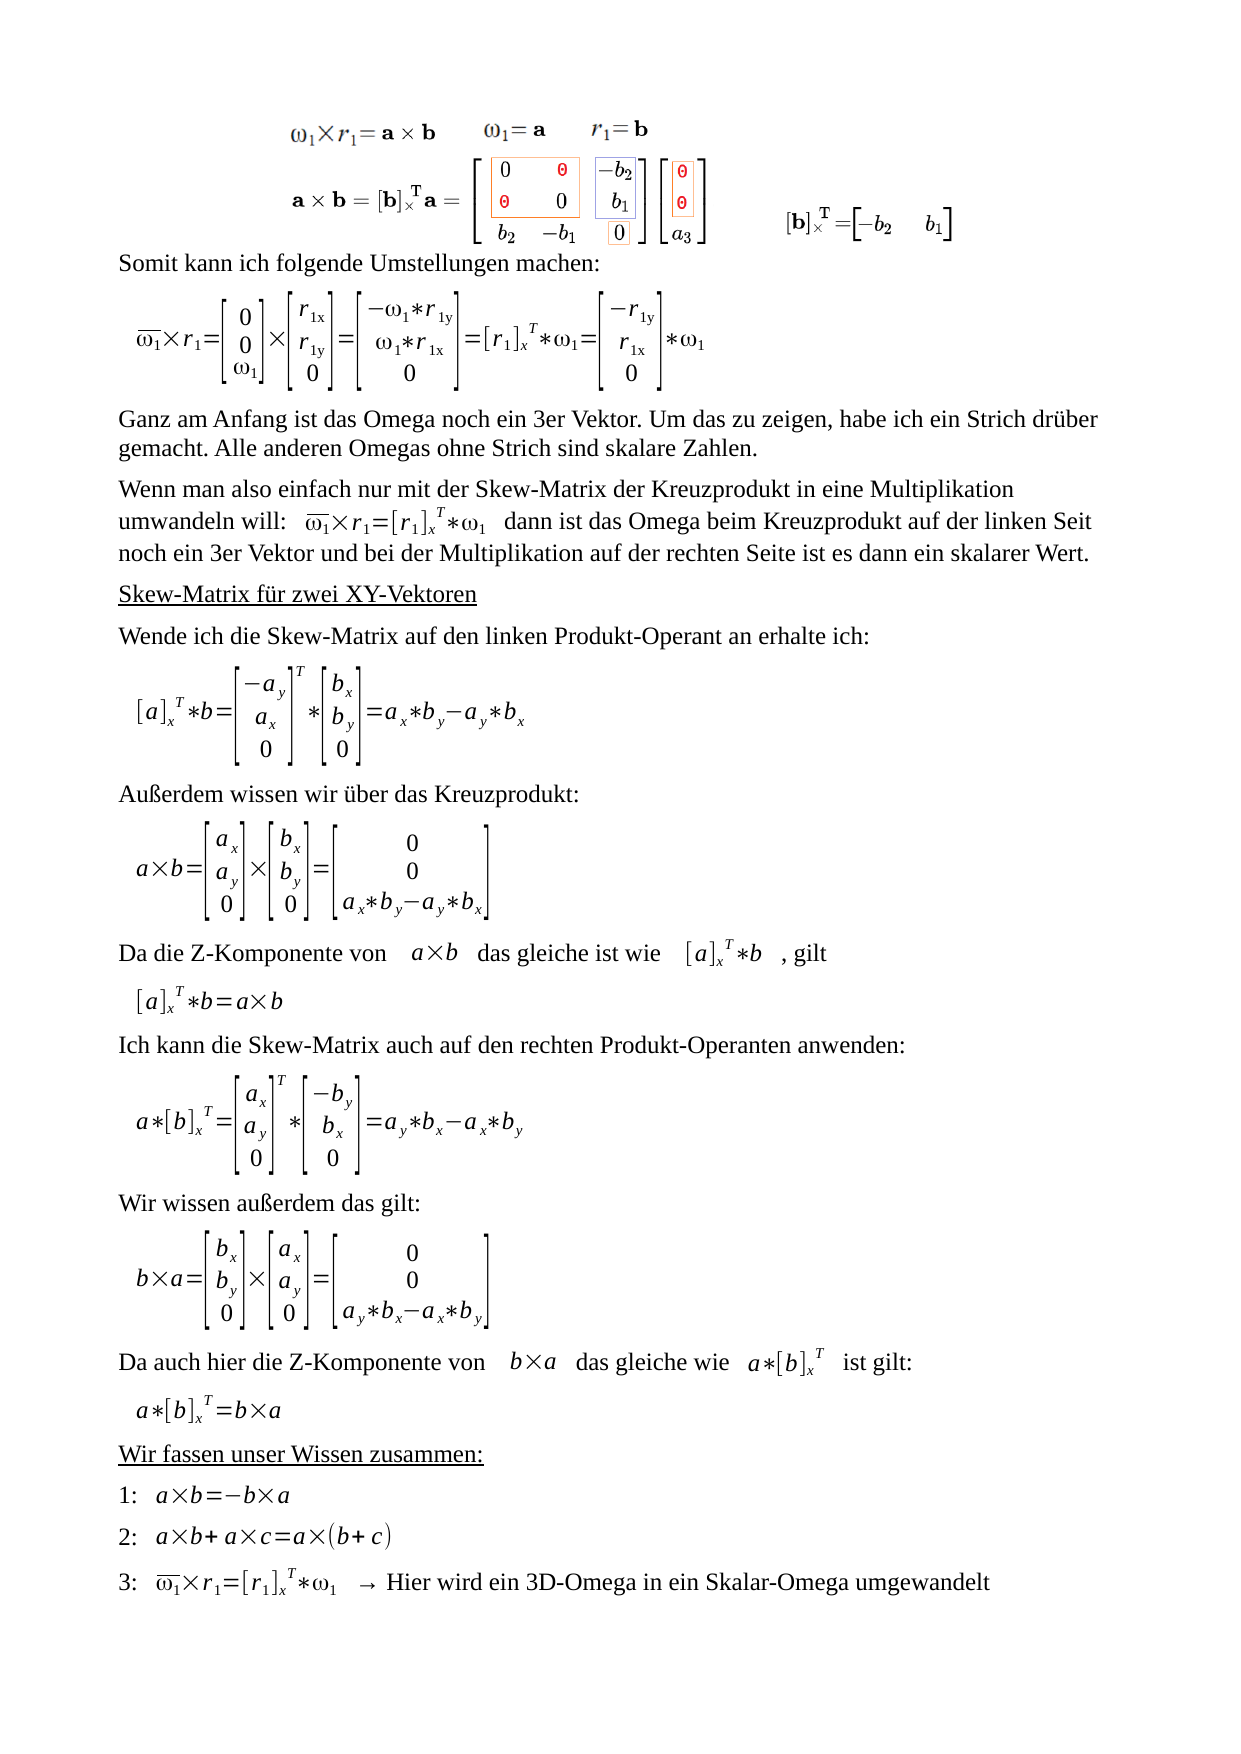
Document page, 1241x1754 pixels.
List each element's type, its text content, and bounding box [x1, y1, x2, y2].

text Außerdem wissen wir über das Kreuzprodukt: [118, 779, 1122, 808]
text Wir wissen außerdem das gilt: [118, 1188, 1122, 1217]
text Ich kann die Skew-Matrix auch auf den rechten Produkt-Operanten anwenden: [118, 1030, 1122, 1059]
text Wir fassen unser Wissen zusammen: [118, 1439, 1122, 1468]
text Wende ich die Skew-Matrix auf den linken Produkt-Operant an erhalte ich: [118, 621, 1122, 649]
text 2: [118, 1522, 1122, 1552]
text Da die Z-Komponente von das gleiche ist wie , gilt [118, 935, 1122, 970]
text 3:→ Hier wird ein 3D-Omega in ein Skalar-Omega umgewandelt [118, 1564, 1122, 1599]
text Ganz am Anfang ist das Omega noch ein 3er Vektor. Um das zu zeigen, habe ich ein Strich drüber gemacht. Alle anderen Omegas ohne Strich sind skalare Zahlen. [118, 404, 1122, 462]
text 1: [118, 1481, 1122, 1509]
text Somit kann ich folgende Umstellungen machen: [118, 118, 1122, 277]
text Skew-Matrix für zwei XY-Vektoren [118, 579, 1122, 608]
text Da auch hier die Z-Komponente von das gleiche wieist gilt: [118, 1344, 1122, 1379]
picture [284, 118, 957, 249]
text Wenn man also einfach nur mit der Skew-Matrix der Kreuzprodukt in eine Multiplikation umwandeln will:dann ist das Omega beim Kreuzprodukt auf der linken Seit noch ein 3er Vektor und bei der Multiplikation auf der rechten Seite ist es dann ein skalarer Wert. [118, 474, 1122, 567]
